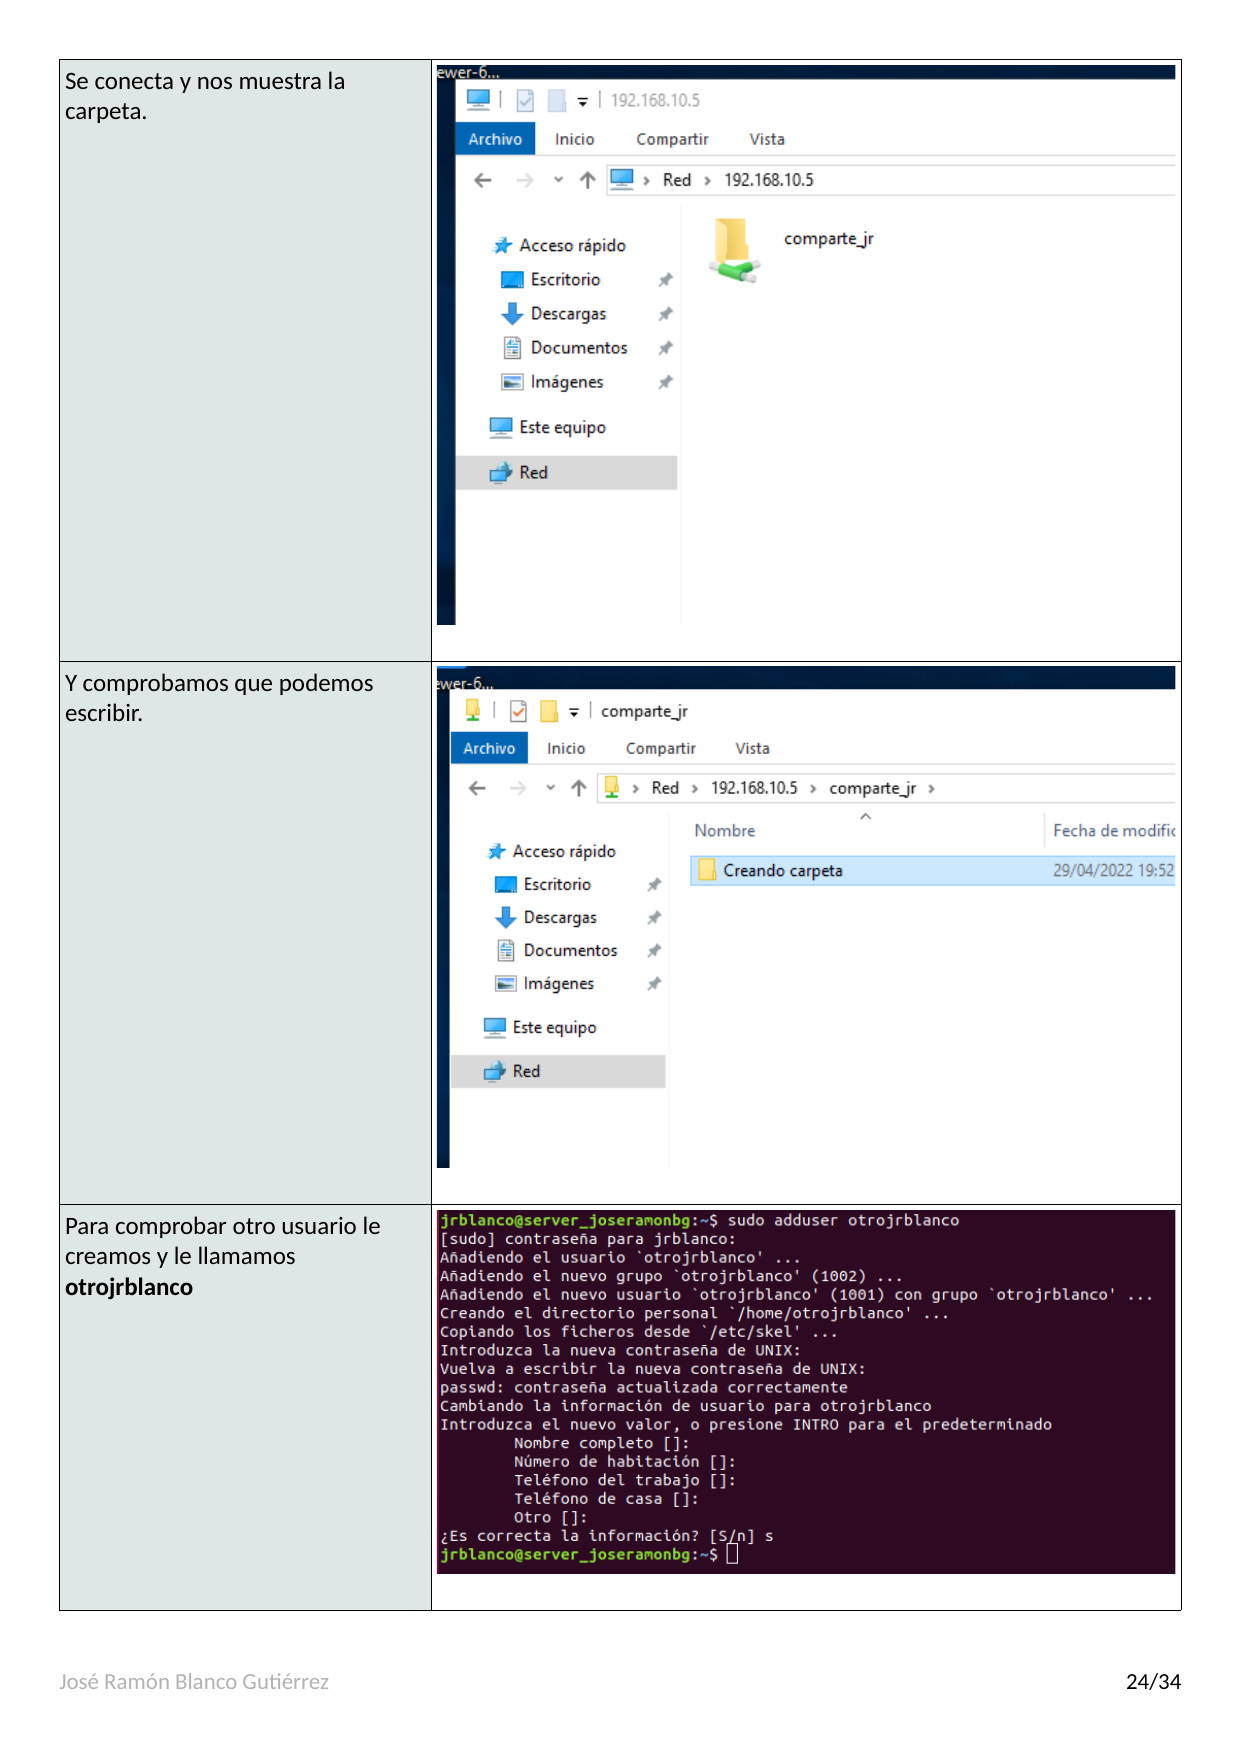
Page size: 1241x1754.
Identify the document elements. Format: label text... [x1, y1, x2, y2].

table_cell [432, 60, 1181, 661]
table_cell Para comprobar otro usuario le creamos y le llamamos otrojrblanco [60, 1205, 431, 1610]
picture [436, 1210, 1176, 1574]
picture [436, 666, 1176, 1168]
table_cell Se conecta y nos muestra la carpeta. [60, 60, 431, 661]
table_cell [432, 1205, 1181, 1610]
table_cell [432, 662, 1181, 1204]
table_cell Y comprobamos que podemos escribir. [60, 662, 431, 1204]
picture [436, 65, 1176, 625]
